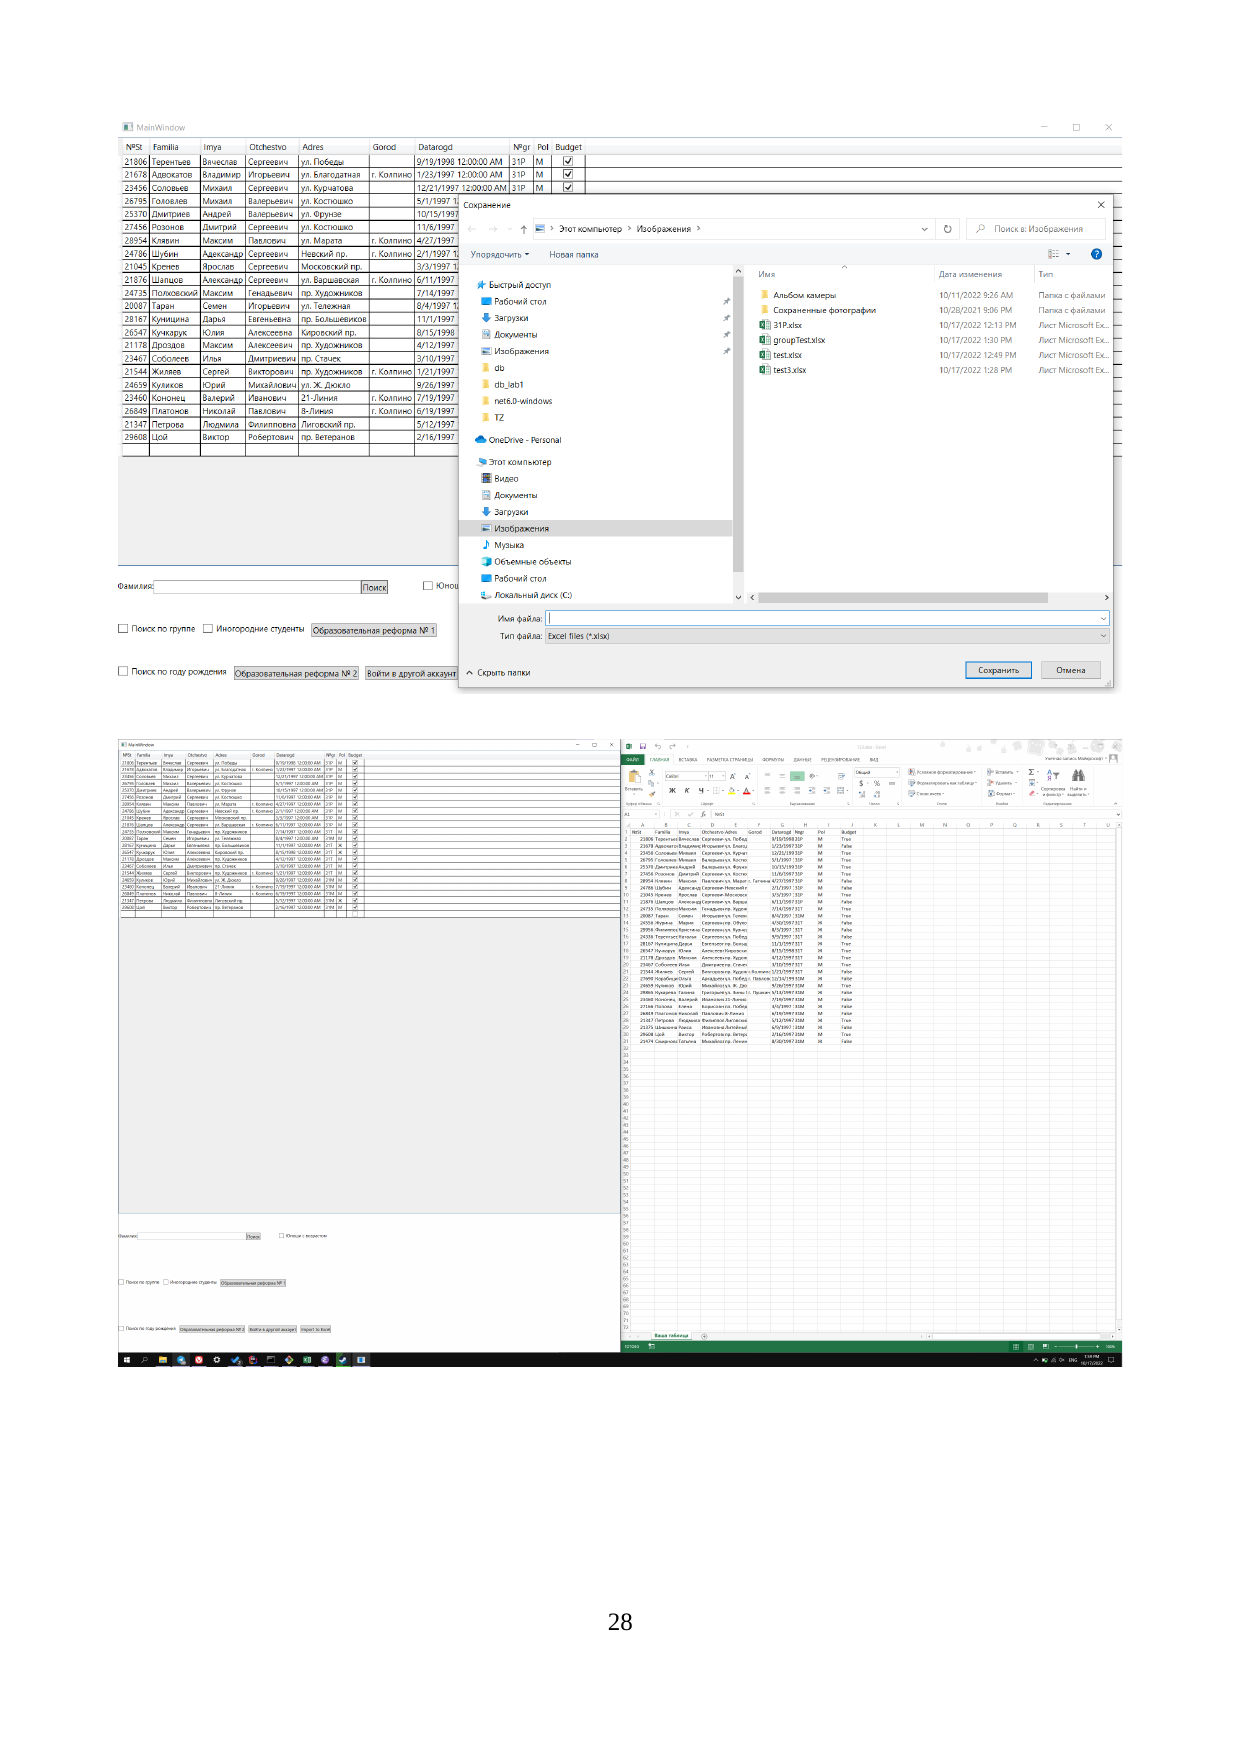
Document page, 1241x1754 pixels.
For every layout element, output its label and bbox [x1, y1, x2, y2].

picture [118, 739, 1123, 1367]
picture [118, 118, 1123, 694]
